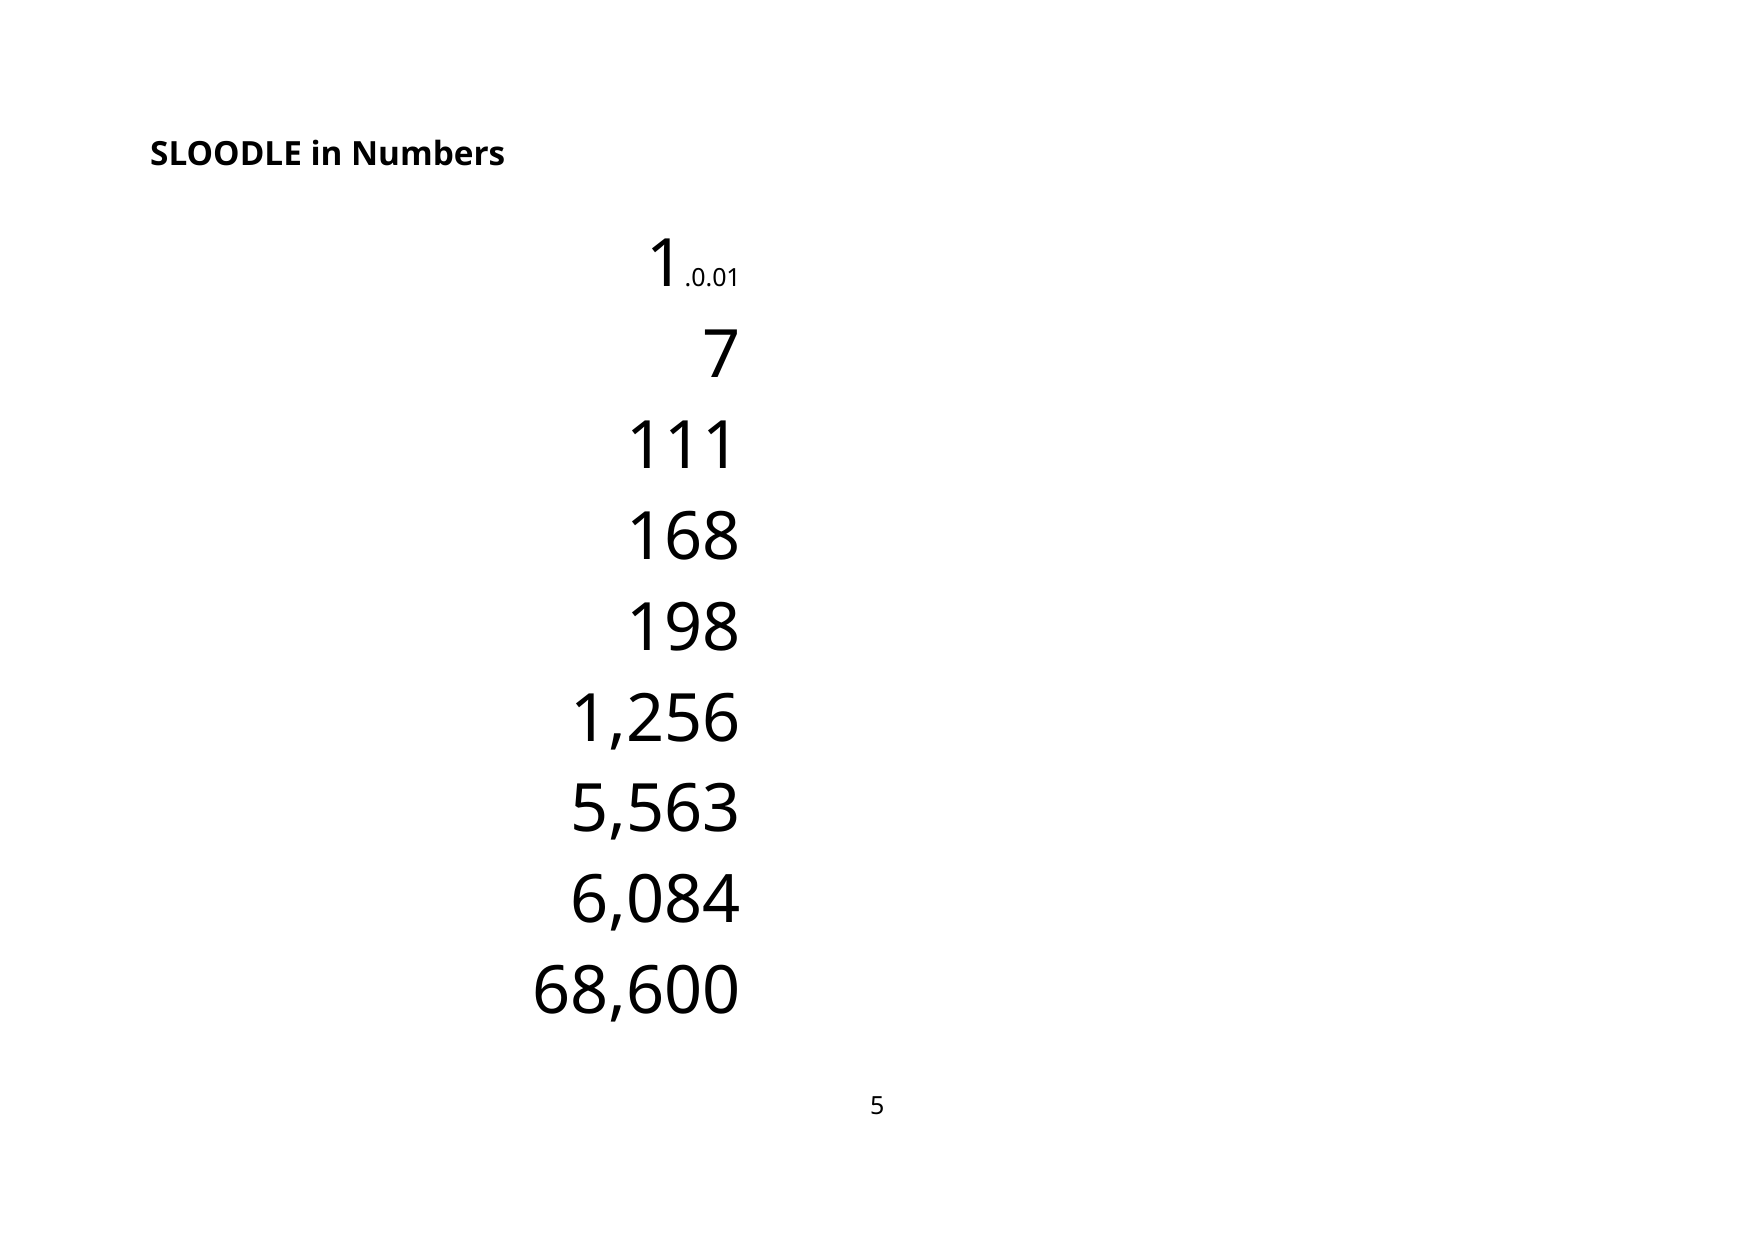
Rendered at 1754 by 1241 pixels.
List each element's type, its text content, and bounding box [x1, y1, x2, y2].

text 7 [150, 306, 741, 397]
text 6,084 [150, 851, 741, 942]
text 1.0.01 [150, 216, 741, 306]
subtitle SLOODLE in Numbers [150, 130, 1604, 175]
text 68,600 [150, 942, 741, 1033]
text 5,563 [150, 761, 741, 851]
text 198 [150, 579, 741, 670]
text 168 [150, 488, 741, 579]
text 111 [150, 397, 741, 488]
text 1,256 [150, 670, 741, 761]
